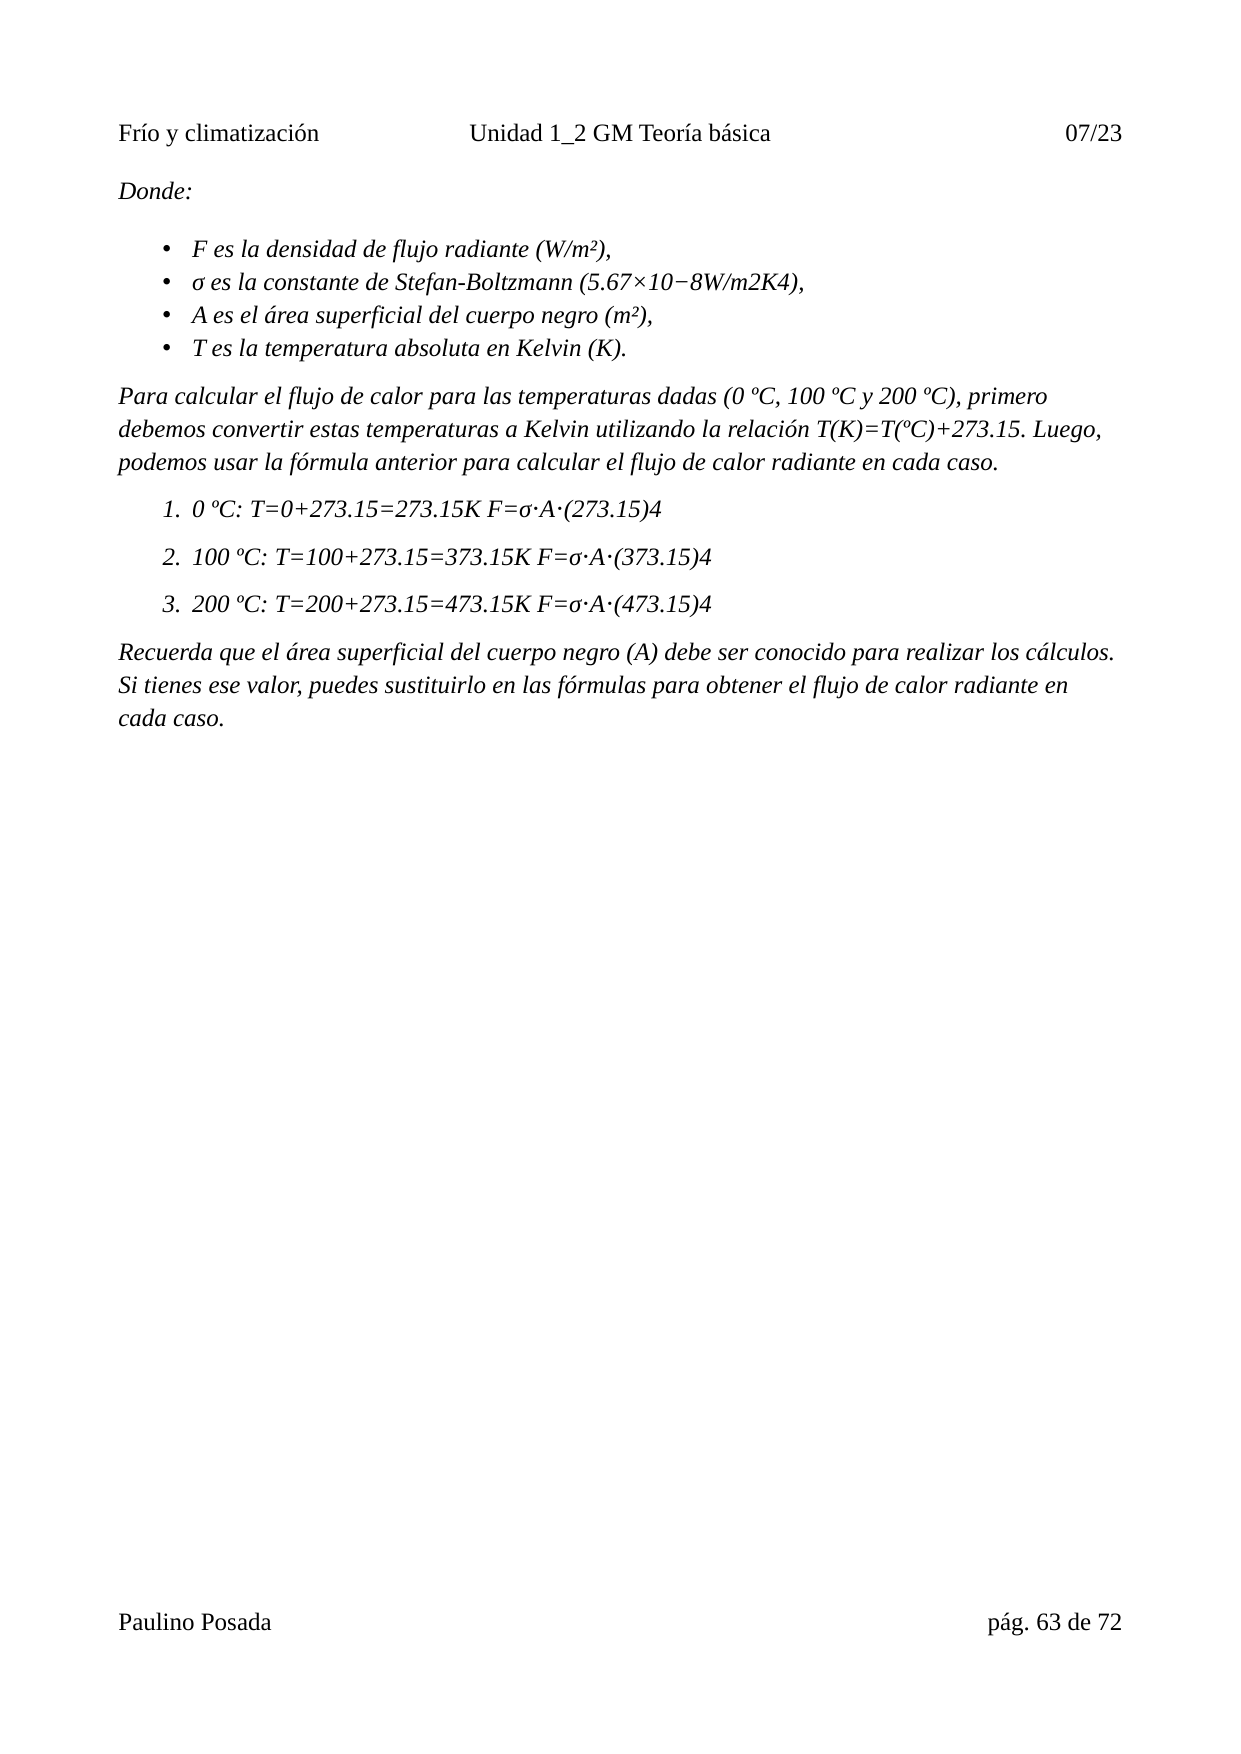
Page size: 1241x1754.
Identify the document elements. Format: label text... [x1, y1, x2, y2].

text Recuerda que el área superficial del cuerpo negro (A) debe ser conocido para realizar los cálculos. Si tienes ese valor, puedes sustituirlo en las fórmulas para obtener el flujo de calor radiante en cada caso. [118, 637, 1122, 732]
list T es la temperatura absoluta en Kelvin (K). [162, 333, 1122, 362]
text Para calcular el flujo de calor para las temperaturas dadas (0 ºC, 100 ºC y 200 ºC), primero debemos convertir estas temperaturas a Kelvin utilizando la relación T(K)=T(ºC)+273.15. Luego, podemos usar la fórmula anterior para calcular el flujo de calor radiante en cada caso. [118, 381, 1122, 476]
list 0 ºC: T=0+273.15=273.15K F=σ⋅A⋅(273.15)4 [162, 494, 1122, 523]
list F es la densidad de flujo radiante (W/m²), [162, 234, 1122, 263]
text Donde: [118, 176, 1122, 205]
list A es el área superficial del cuerpo negro (m²), [162, 300, 1122, 329]
list 200 ºC: T=200+273.15=473.15K F=σ⋅A⋅(473.15)4 [162, 589, 1122, 618]
list 100 ºC: T=100+273.15=373.15K F=σ⋅A⋅(373.15)4 [162, 542, 1122, 571]
list σ es la constante de Stefan-Boltzmann (5.67×10−8W/m2K4), [162, 267, 1122, 296]
